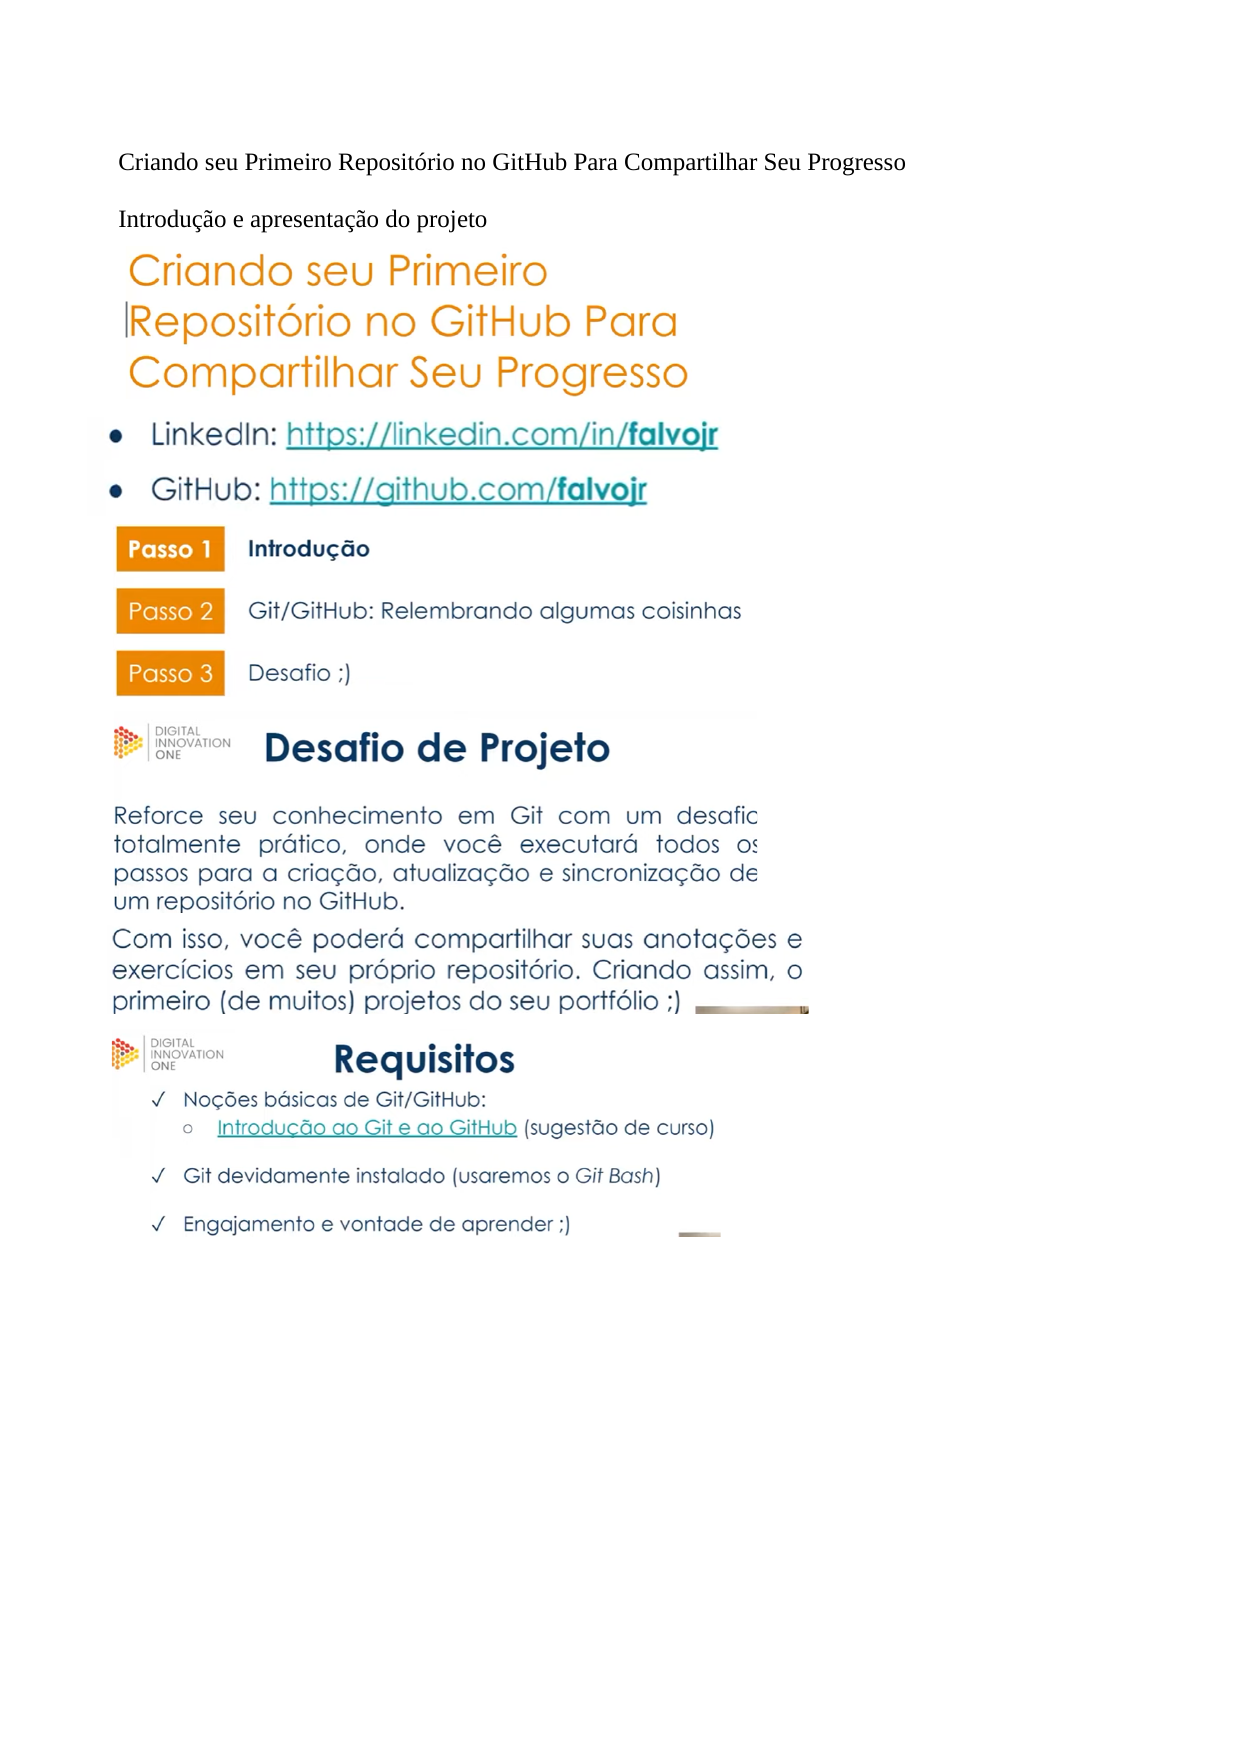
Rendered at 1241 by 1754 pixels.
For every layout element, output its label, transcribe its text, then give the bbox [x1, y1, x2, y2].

picture [113, 524, 743, 697]
text Criando seu Primeiro Repositório no GitHub Para Compartilhar Seu Progresso [118, 147, 1122, 176]
picture [125, 246, 696, 399]
picture [113, 711, 758, 913]
picture [111, 1029, 721, 1237]
picture [107, 925, 809, 1014]
picture [87, 417, 764, 516]
text Introdução e apresentação do projeto [118, 204, 1122, 233]
